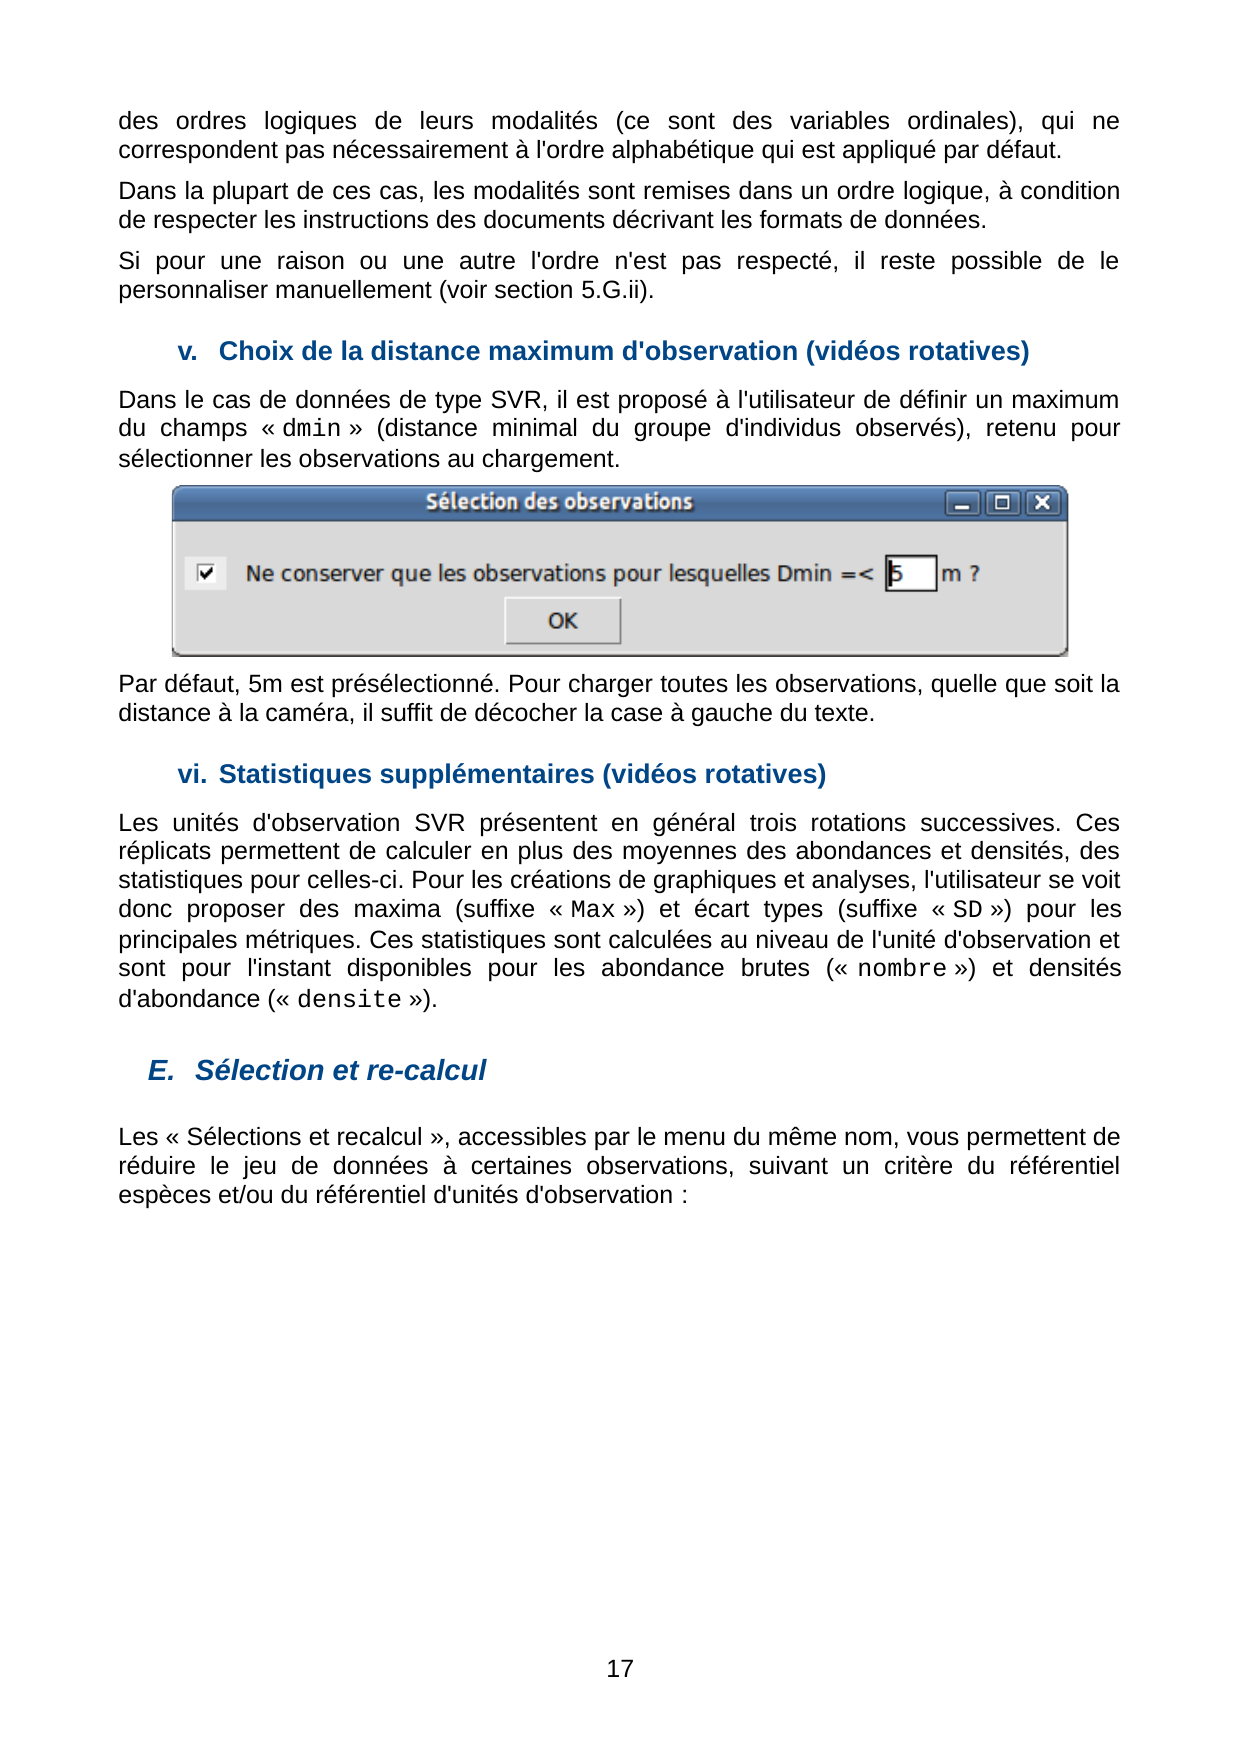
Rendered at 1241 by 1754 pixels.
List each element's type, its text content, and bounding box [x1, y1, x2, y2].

subtitle Statistiques supplémentaires (vidéos rotatives) [177, 758, 1122, 789]
text Par défaut, 5m est présélectionné. Pour charger toutes les observations, quelle que soit la distance à la caméra, il suffit de décocher la case à gauche du texte. [118, 669, 1122, 726]
text Les unités d'observation SVR présentent en général trois rotations successives. Ces réplicats permettent de calculer en plus des moyennes des abondances et densités, des statistiques pour celles-ci. Pour les créations de graphiques et analyses, l'utilisateur se voit donc proposer des maxima (suffixe « Max ») et écart types (suffixe « SD ») pour les principales métriques. Ces statistiques sont calculées au niveau de l'unité d'observation et sont pour l'instant disponibles pour les abondance brutes (« nombre ») et densités d'abondance (« densite »). [118, 807, 1122, 1015]
text Dans la plupart de ces cas, les modalités sont remises dans un ordre logique, à condition de respecter les instructions des documents décrivant les formats de données. [118, 176, 1122, 234]
text Dans le cas de données de type SVR, il est proposé à l'utilisateur de définir un maximum du champs « dmin » (distance minimal du groupe d'individus observés), retenu pour sélectionner les observations au chargement. [118, 385, 1122, 473]
picture [171, 485, 1069, 657]
text Si pour une raison ou une autre l'ordre n'est pas respecté, il reste possible de le personnaliser manuellement (voir section 5.G.ii). [118, 246, 1122, 303]
text Les « Sélections et recalcul », accessibles par le menu du même nom, vous permettent de réduire le jeu de données à certaines observations, suivant un critère du référentiel espèces et/ou du référentiel d'unités d'observation : [118, 1122, 1122, 1208]
text des ordres logiques de leurs modalités (ce sont des variables ordinales), qui ne correspondent pas nécessairement à l'ordre alphabétique qui est appliqué par défaut. [118, 106, 1122, 164]
subtitle Choix de la distance maximum d'observation (vidéos rotatives) [177, 335, 1122, 366]
subtitle Sélection et re-calcul [148, 1052, 1122, 1086]
